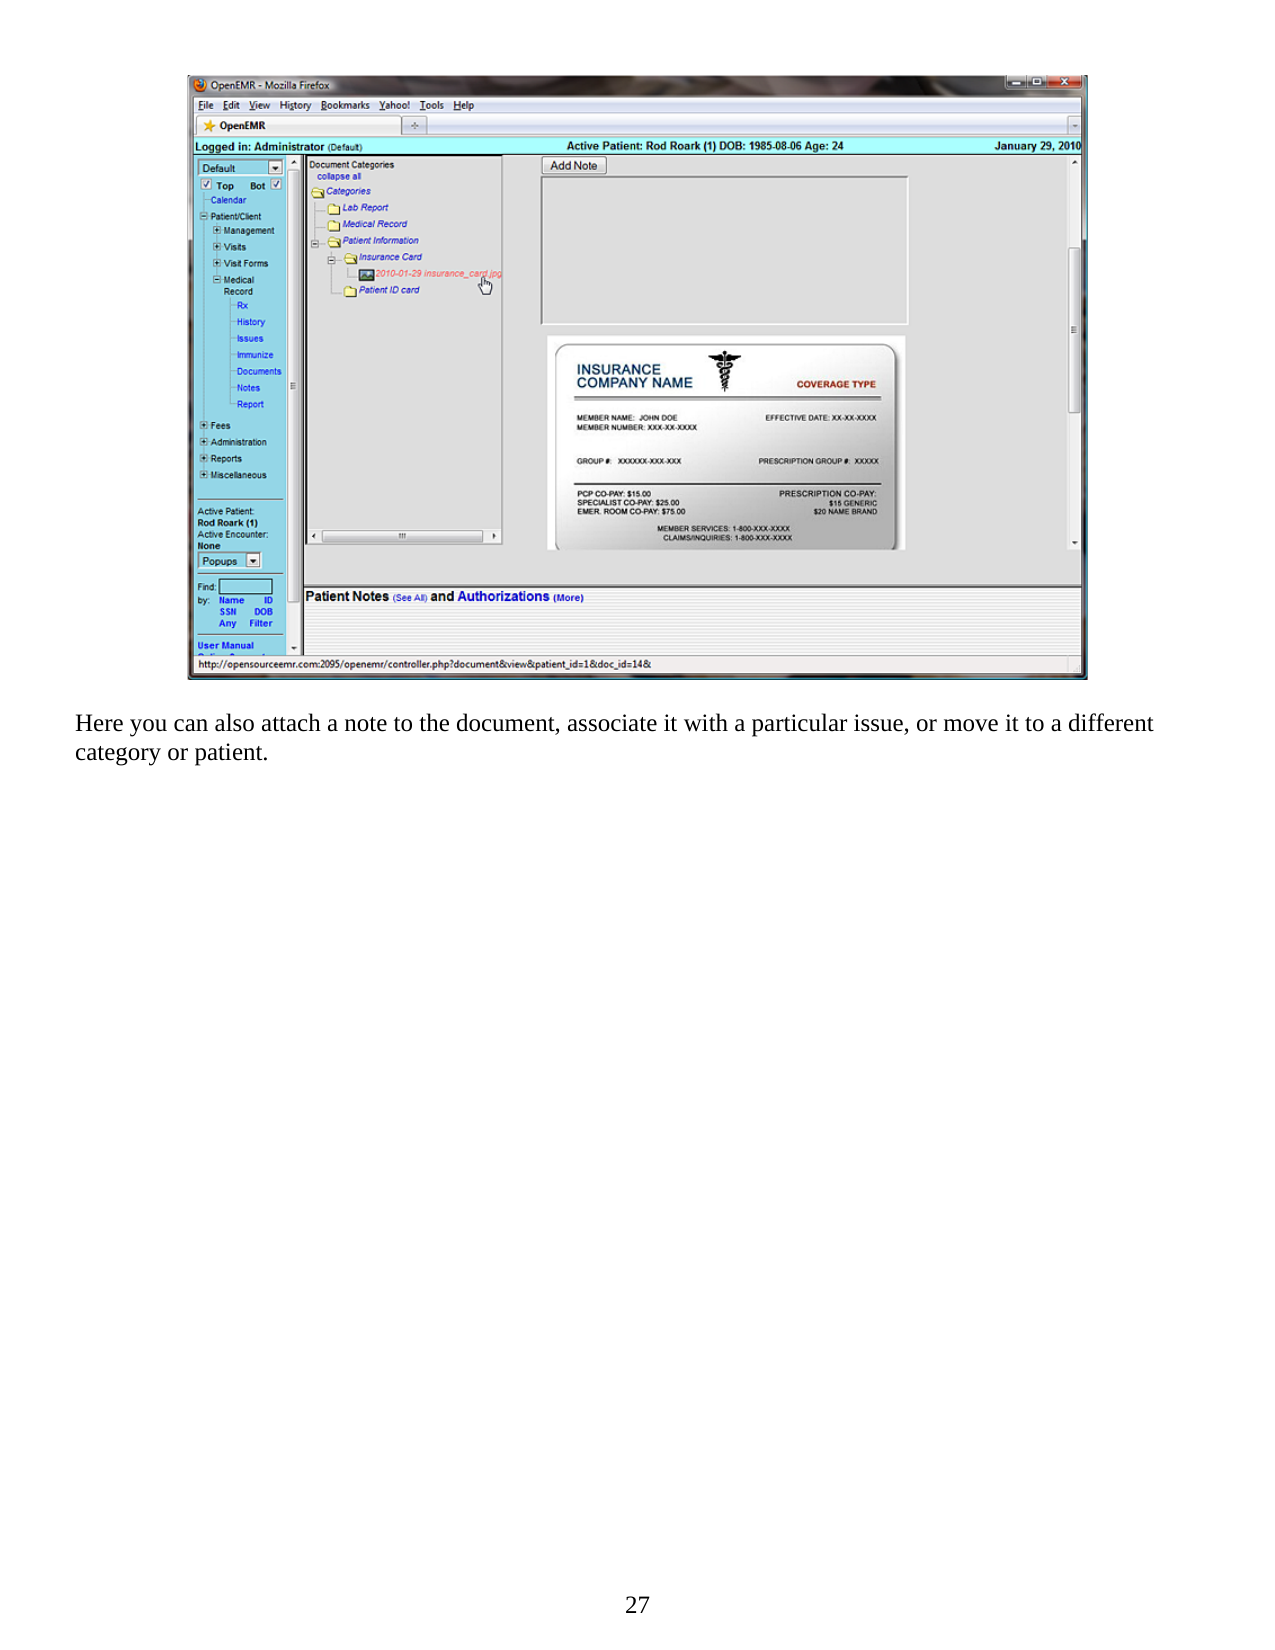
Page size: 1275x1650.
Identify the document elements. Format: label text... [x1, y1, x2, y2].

picture [187, 75, 1088, 680]
text Here you can also attach a note to the document, associate it with a particular issue, or move it to a different category or patient. [75, 708, 1200, 766]
